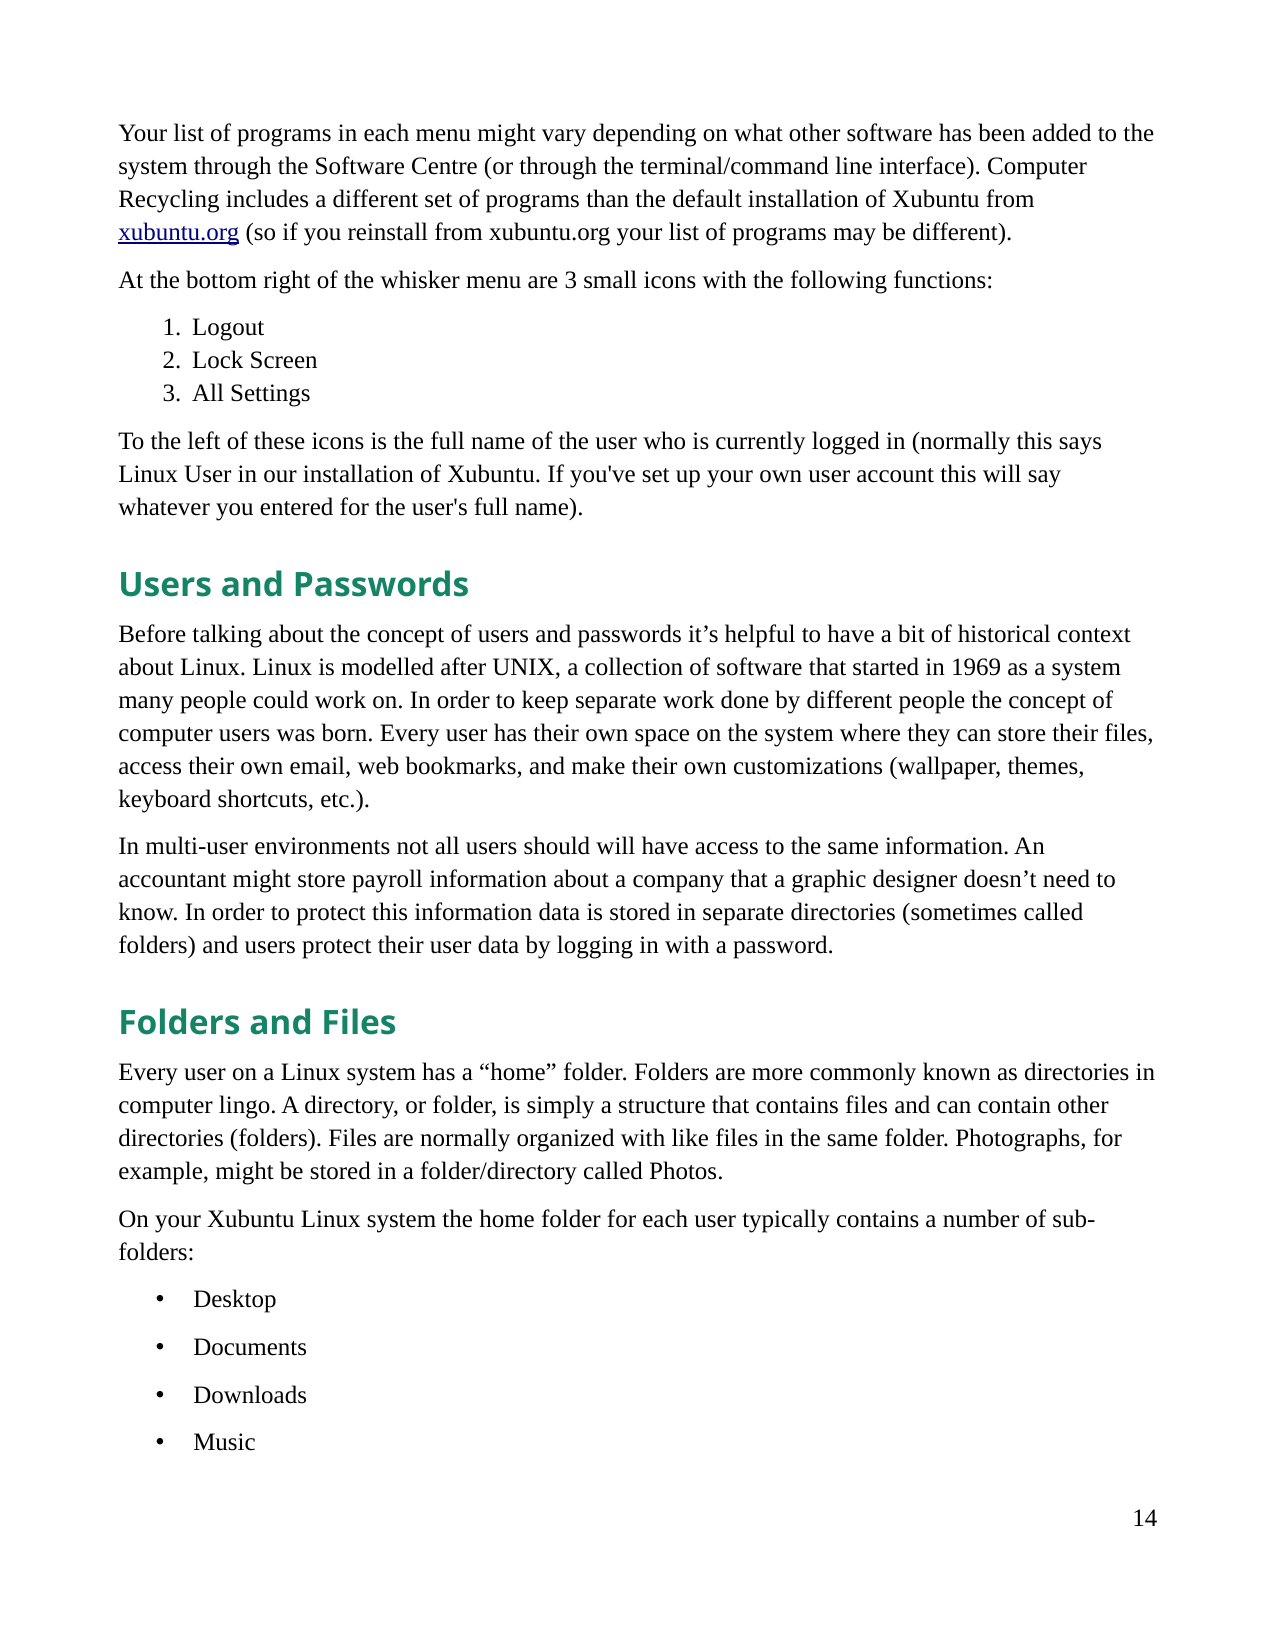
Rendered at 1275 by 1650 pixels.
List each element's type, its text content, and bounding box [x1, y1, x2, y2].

text On your Xubuntu Linux system the home folder for each user typically contains a number of sub-folders: [118, 1204, 1157, 1266]
subtitle Users and Passwords [118, 561, 1157, 606]
text In multi-user environments not all users should will have access to the same information. An accountant might store payroll information about a company that a graphic designer doesn’t need to know. In order to protect this information data is stored in separate directories (sometimes called folders) and users protect their user data by logging in with a password. [118, 831, 1157, 959]
text To the left of these icons is the full name of the user who is currently logged in (normally this says Linux User in our installation of Xubuntu. If you've set up your own user account this will say whatever you entered for the user's full name). [118, 426, 1157, 521]
text Every user on a Linux system has a “home” folder. Folders are more commonly known as directories in computer lingo. A directory, or folder, is simply a structure that contains files and can contain other directories (folders). Files are normally organized with like files in the same folder. Photographs, for example, might be stored in a folder/directory called Photos. [118, 1057, 1157, 1185]
list Desktop [156, 1284, 1157, 1313]
subtitle Folders and Files [118, 999, 1157, 1045]
list Documents [156, 1332, 1157, 1361]
text Before talking about the concept of users and passwords it’s helpful to have a bit of historical context about Linux. Linux is modelled after UNIX, a collection of software that started in 1969 as a system many people could work on. In order to keep separate work done by different people the concept of computer users was born. Every user has their own space on the system where they can store their files, access their own email, web bookmarks, and make their own customizations (wallpaper, themes, keyboard shortcuts, etc.). [118, 619, 1157, 813]
text At the bottom right of the whisker menu are 3 small icons with the following functions: [118, 265, 1157, 293]
text Your list of programs in each menu might vary depending on what other software has been added to the system through the Software Centre (or through the terminal/command line interface). Computer Recycling includes a different set of programs than the default installation of Xubuntu from xubuntu.org (so if you reinstall from xubuntu.org your list of programs may be different). [118, 118, 1157, 246]
list Logout [162, 312, 1157, 341]
list Lock Screen [162, 345, 1157, 374]
list Downloads [156, 1380, 1157, 1408]
list Music [156, 1427, 1157, 1456]
list All Settings [162, 378, 1157, 407]
